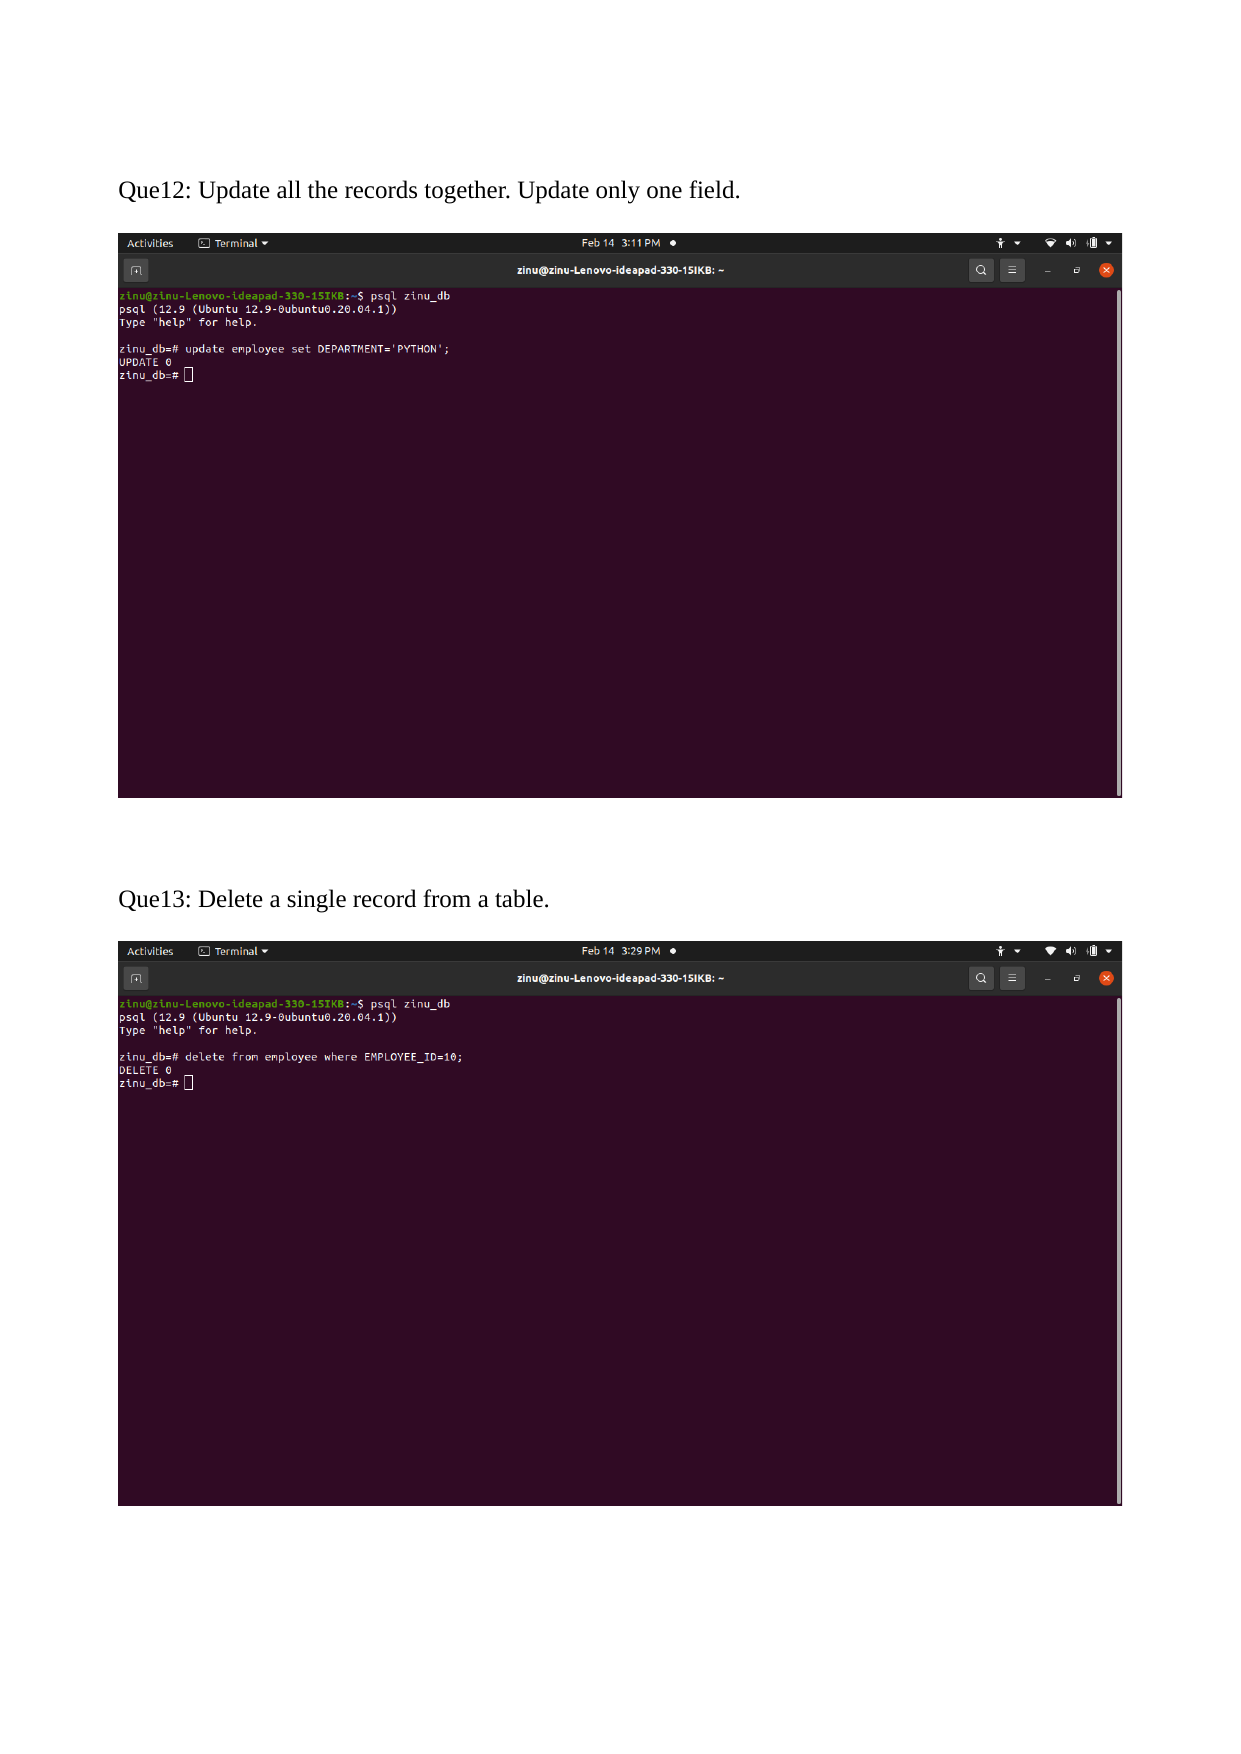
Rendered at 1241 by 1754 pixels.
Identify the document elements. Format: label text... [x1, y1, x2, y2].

picture [118, 233, 1123, 798]
picture [118, 941, 1123, 1506]
text Que13: Delete a single record from a table. [118, 884, 1122, 912]
text Que12: Update all the records together. Update only one field. [118, 176, 1122, 204]
